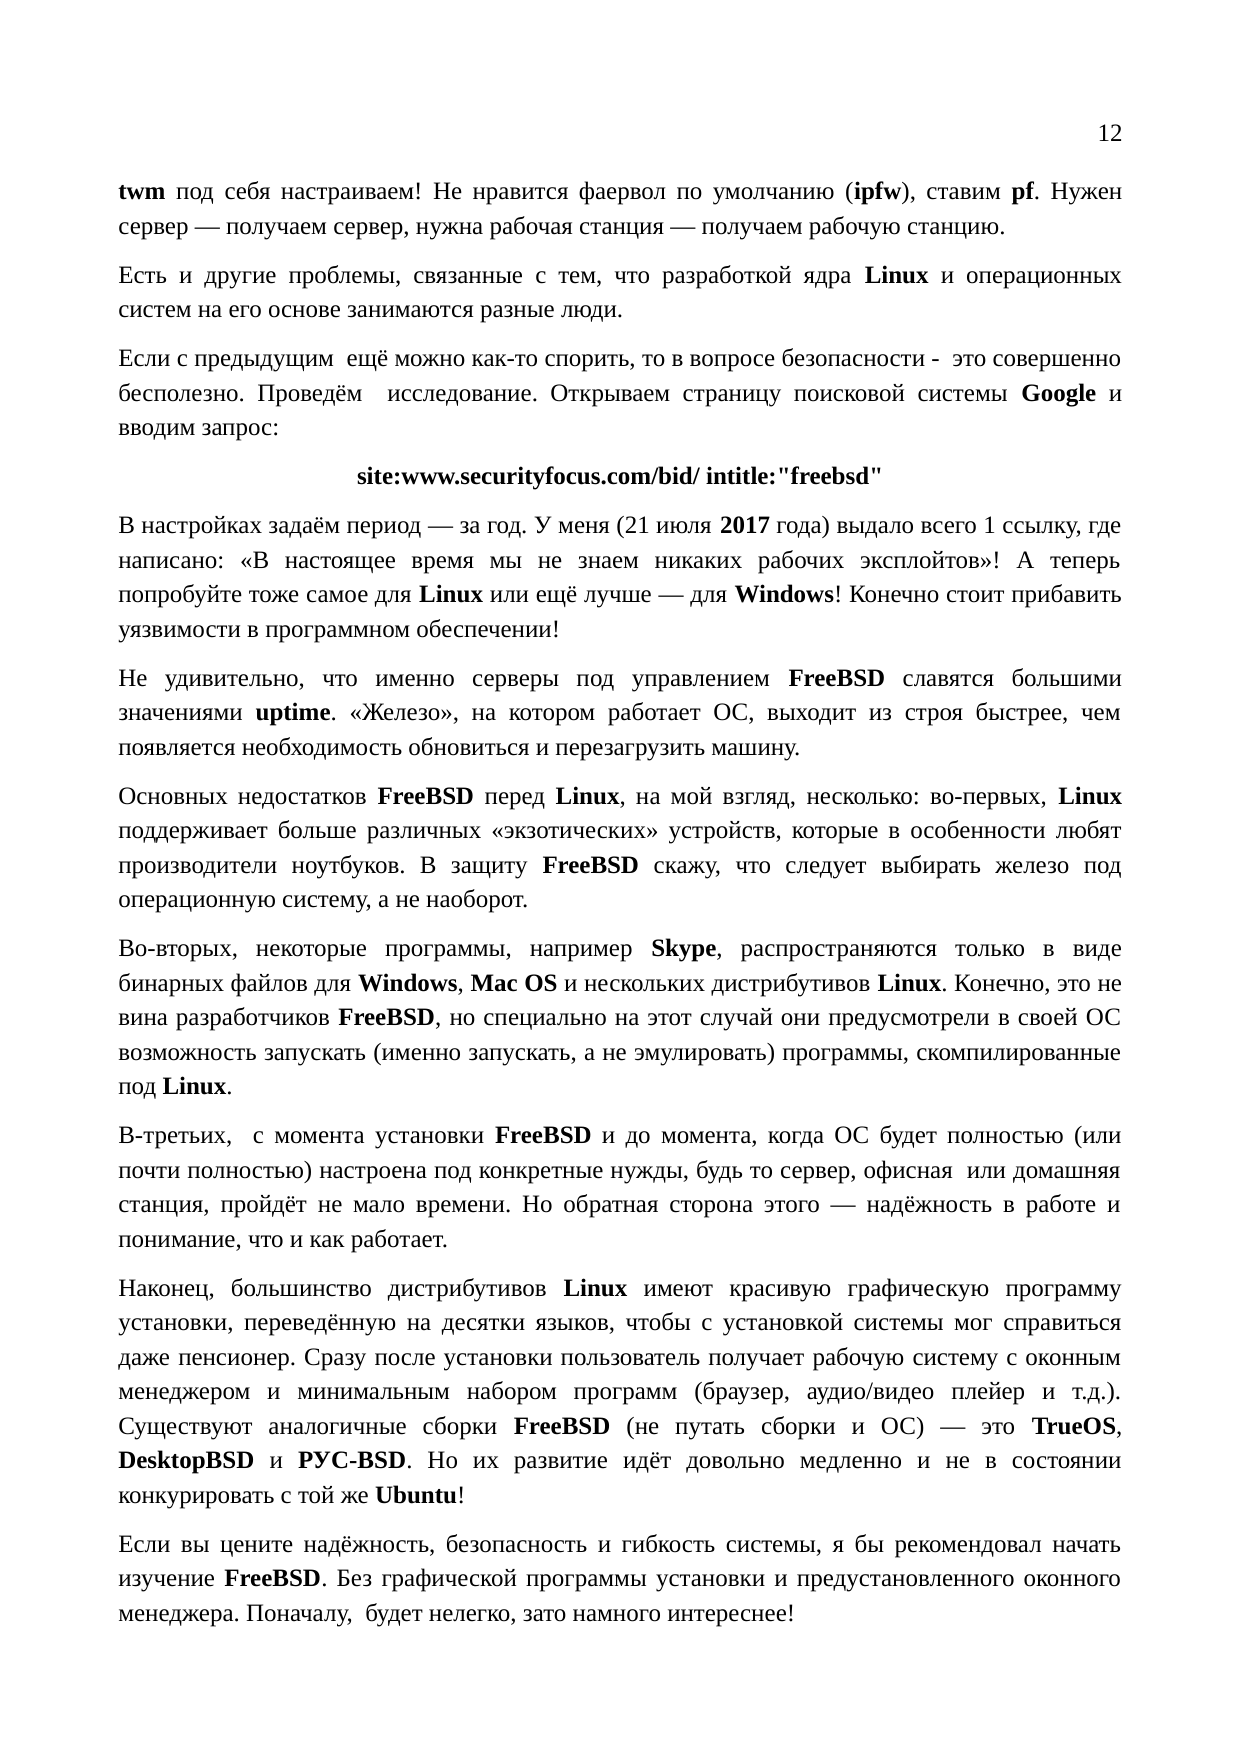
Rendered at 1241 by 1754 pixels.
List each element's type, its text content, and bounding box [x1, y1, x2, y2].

text Есть и другие проблемы, связанные с тем, что разработкой ядра Linux и операционных систем на его основе занимаются разные люди. [118, 260, 1122, 323]
text Основных недостатков FreeBSD перед Linux, на мой взгляд, несколько: во-первых, Linux поддерживает больше различных «экзотических» устройств, которые в особенности любят производители ноутбуков. В защиту FreeBSD скажу, что следует выбирать железо под операционную систему, а не наоборот. [118, 781, 1122, 913]
text Наконец, большинство дистрибутивов Linux имеют красивую графическую программу установки, переведённую на десятки языков, чтобы с установкой системы мог справиться даже пенсионер. Сразу после установки пользователь получает рабочую систему с оконным менеджером и минимальным набором программ (браузер, аудио/видео плейер и т.д.). Существуют аналогичные сборки FreeBSD (не путать сборки и ОС) — это TrueOS, DesktopBSD и РУС-BSD. Но их развитие идёт довольно медленно и не в состоянии конкурировать с той же Ubuntu! [118, 1273, 1122, 1509]
text twm под себя настраиваем! Не нравится фаервол по умолчанию (ipfw), ставим pf. Нужен сервер — получаем сервер, нужна рабочая станция — получаем рабочую станцию. [118, 176, 1122, 239]
text В-третьих, с момента установки FreeBSD и до момента, когда ОС будет полностью (или почти полностью) настроена под конкретные нужды, будь то сервер, офисная или домашняя станция, пройдёт не мало времени. Но обратная сторона этого — надёжность в работе и понимание, что и как работает. [118, 1121, 1122, 1253]
text Во-вторых, некоторые программы, например Skype, распространяются только в виде бинарных файлов для Windows, Mac OS и нескольких дистрибутивов Linux. Конечно, это не вина разработчиков FreeBSD, но специально на этот случай они предусмотрели в своей ОС возможность запускать (именно запускать, а не эмулировать) программы, скомпилированные под Linux. [118, 933, 1122, 1100]
text Не удивительно, что именно серверы под управлением FreeBSD славятся большими значениями uptime. «Железо», на котором работает ОС, выходит из строя быстрее, чем появляется необходимость обновиться и перезагрузить машину. [118, 663, 1122, 761]
text В настройках задаём период — за год. У меня (21 июля 2017 года) выдало всего 1 ссылку, где написано: «В настоящее время мы не знаем никаких рабочих эксплойтов»! А теперь попробуйте тоже самое для Linux или ещё лучше — для Windows! Конечно стоит прибавить уязвимости в программном обеспечении! [118, 511, 1122, 643]
text Если вы цените надёжность, безопасность и гибкость системы, я бы рекомендовал начать изучение FreeBSD. Без графической программы установки и предустановленного оконного менеджера. Поначалу, будет нелегко, зато намного интереснее! [118, 1529, 1122, 1627]
text Если с предыдущим ещё можно как-то спорить, то в вопросе безопасности - это совершенно бесполезно. Проведём исследование. Открываем страницу поисковой системы Google и вводим запрос: [118, 343, 1122, 441]
text site:www.securityfocus.com/bid/ intitle:"freebsd" [118, 461, 1122, 490]
